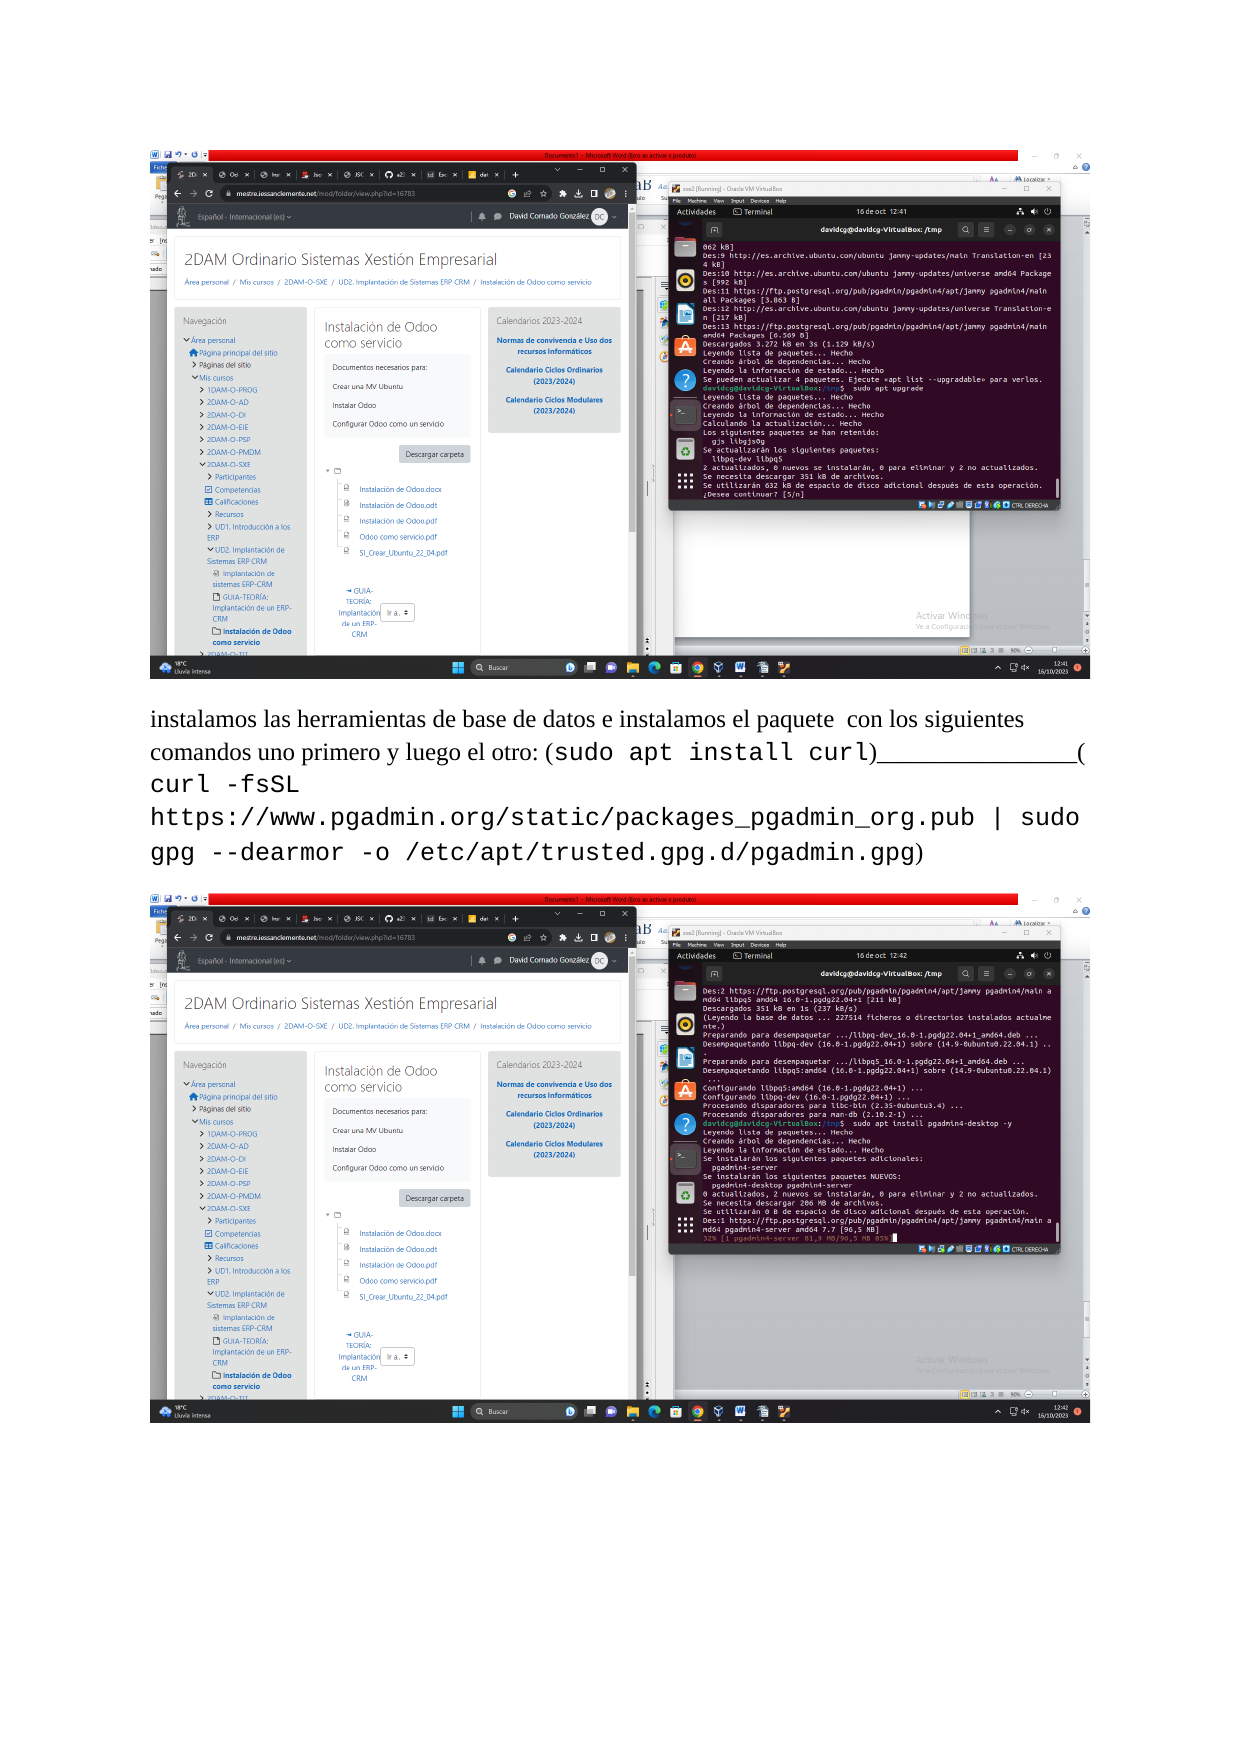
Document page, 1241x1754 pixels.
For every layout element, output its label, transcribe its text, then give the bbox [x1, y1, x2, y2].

text instalamos las herramientas de base de datos e instalamos el paquete con los siguientes comandos uno primero y luego el otro: (sudo apt install curl)________________( curl -fsSL https://www.pgadmin.org/static/packages_pgadmin_org.pub | sudo gpg --dearmor -o /etc/apt/trusted.gpg.d/pgadmin.gpg) [150, 704, 1090, 868]
picture [150, 893, 1091, 1423]
picture [150, 150, 1091, 679]
